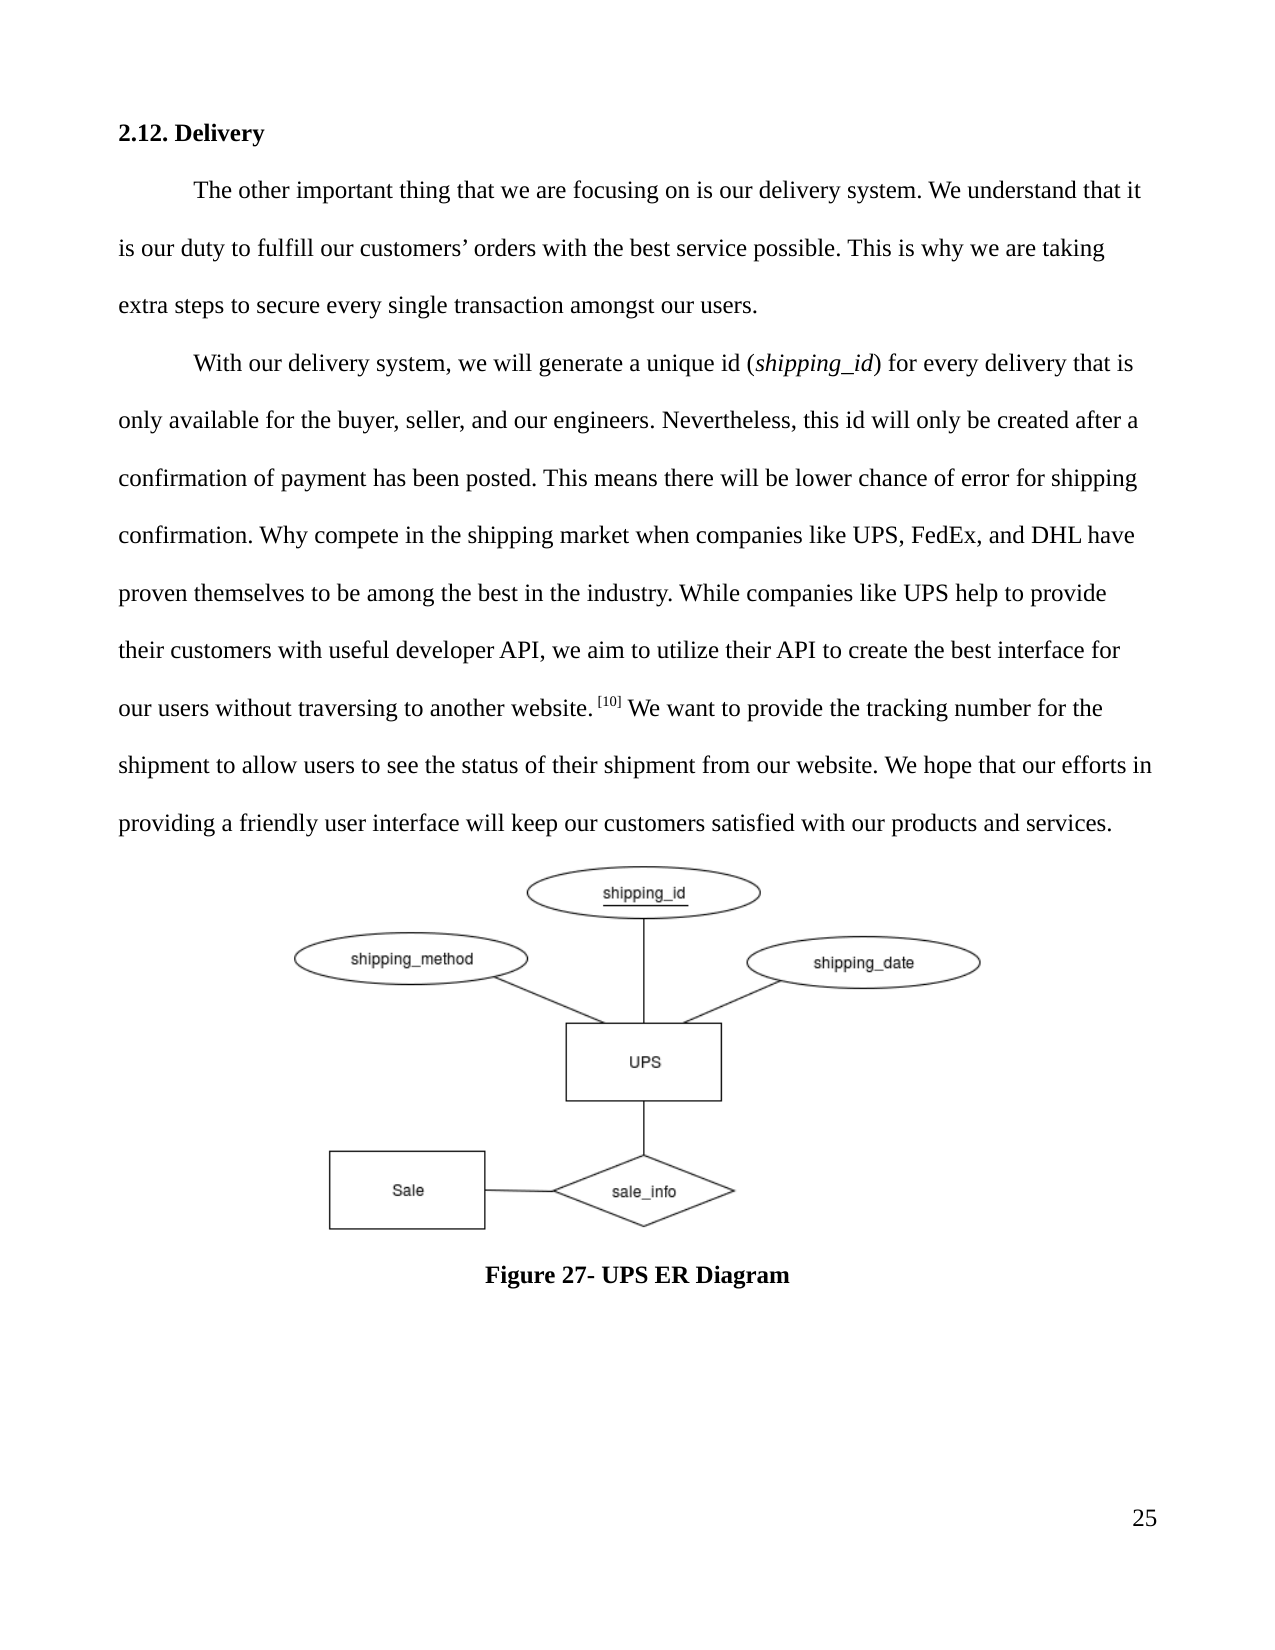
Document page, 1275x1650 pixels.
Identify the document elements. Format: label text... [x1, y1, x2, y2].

text With our delivery system, we will generate a unique id (shipping_id) for every delivery that is only available for the buyer, seller, and our engineers. Nevertheless, this id will only be created after a confirmation of payment has been posted. This means there will be lower chance of error for shipping confirmation. Why compete in the shipping market when companies like UPS, FedEx, and DHL have proven themselves to be among the best in the industry. While companies like UPS help to provide their customers with useful developer API, we aim to utilize their API to create the best interface for our users without traversing to another website. [10] We want to provide the tracking number for the shipment to allow users to see the status of their shipment from our website. We hope that our efforts in providing a friendly user interface will keep our customers satisfied with our products and services. [118, 348, 1157, 837]
text The other important thing that we are focusing on is our delivery system. We understand that it is our duty to fulfill our customers’ orders with the best service possible. This is why we are taking extra steps to secure every single transaction amongst our users. [118, 176, 1157, 319]
subtitle Delivery [118, 118, 1157, 147]
text Figure 27- UPS ER Diagram [118, 1260, 1157, 1288]
picture [293, 865, 982, 1231]
